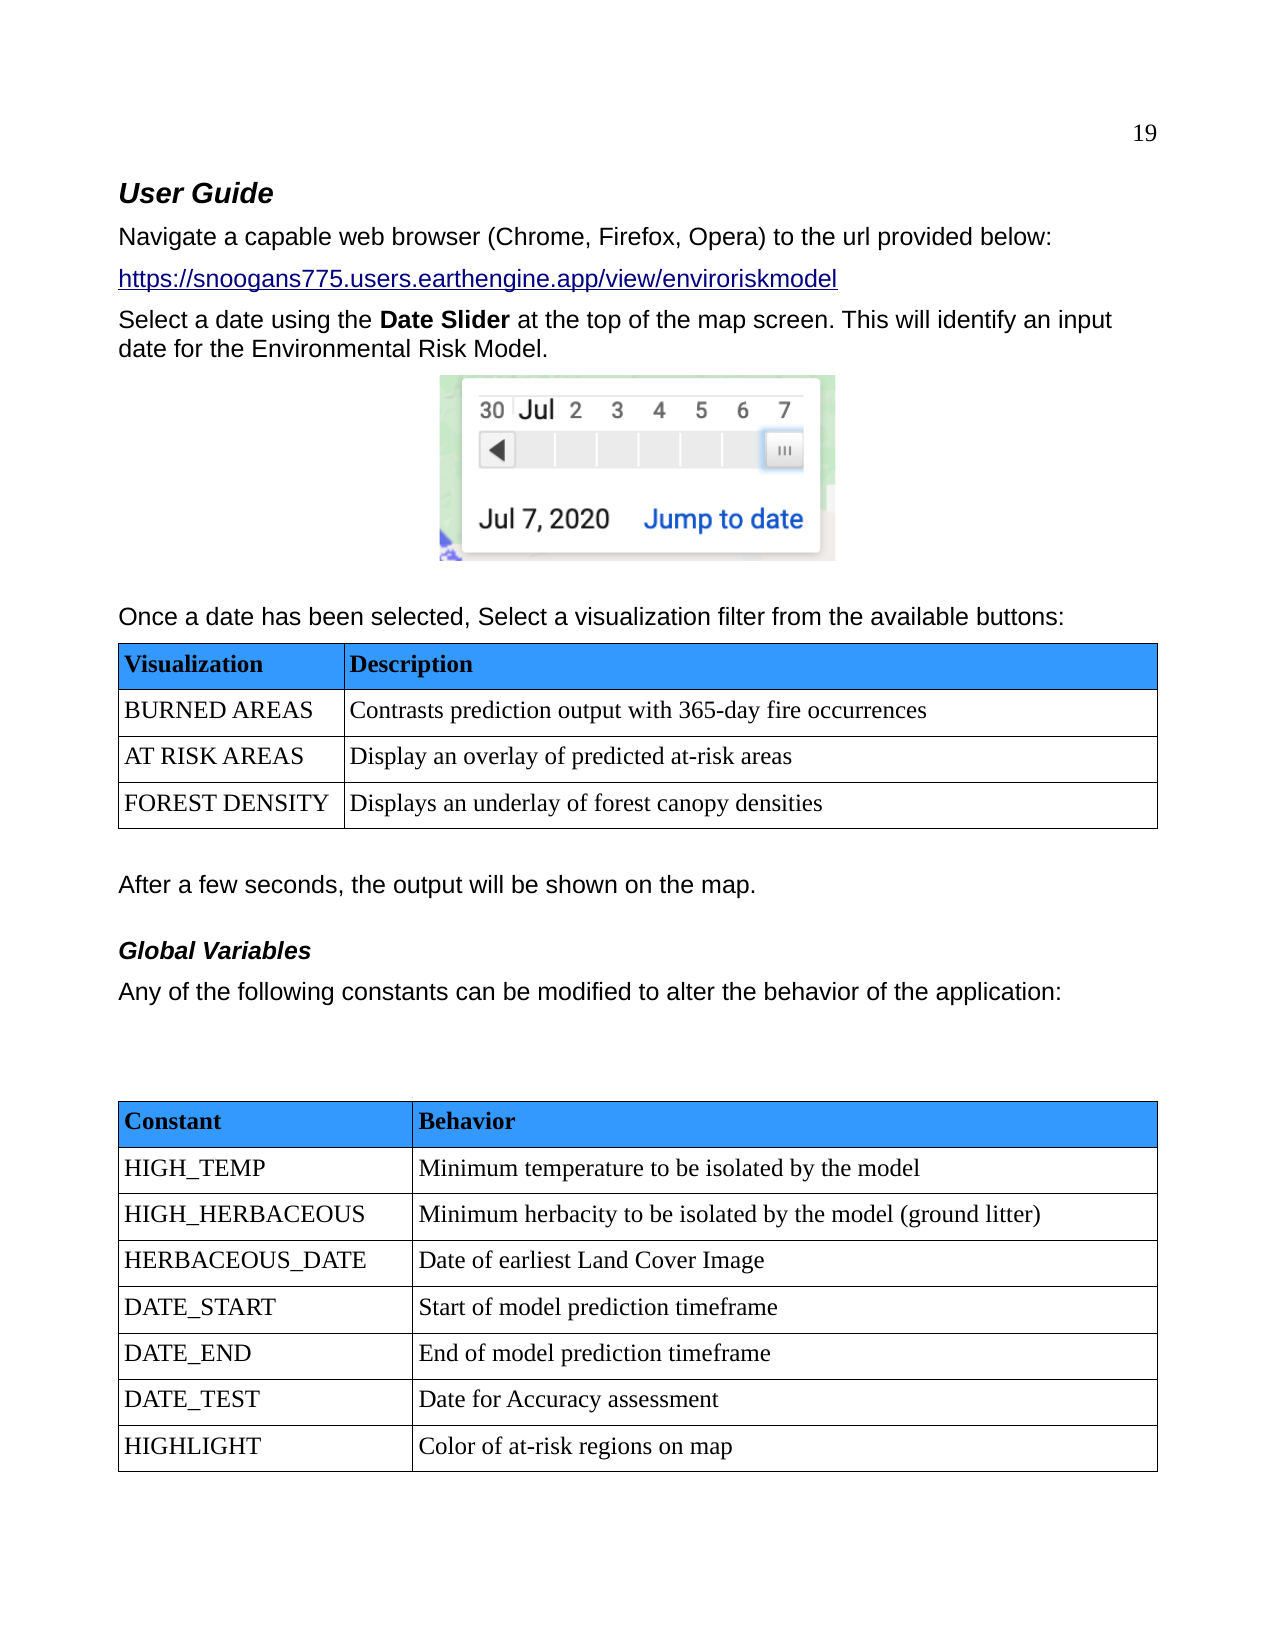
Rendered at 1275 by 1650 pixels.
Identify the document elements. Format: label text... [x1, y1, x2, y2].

text After a few seconds, the output will be shown on the map. [118, 869, 1157, 898]
table_cell Minimum herbacity to be isolated by the model (ground litter) [413, 1194, 1157, 1240]
text Any of the following constants can be modified to alter the behavior of the application: [118, 977, 1157, 1006]
table_cell AT RISK AREAS [119, 737, 344, 782]
subtitle User Guide [118, 176, 1157, 210]
table_cell Display an overlay of predicted at-risk areas [345, 737, 1157, 782]
table_cell Displays an underlay of forest canopy densities [345, 783, 1157, 828]
text Select a date using the Date Slider at the top of the map screen. This will identify an input date for the Environmental Risk Model. [118, 305, 1157, 362]
table_cell End of model prediction timeframe [413, 1334, 1157, 1379]
subtitle Global Variables [118, 936, 1157, 964]
table_header Behavior [413, 1102, 1157, 1147]
table_cell FOREST DENSITY [119, 783, 344, 828]
table_cell HIGHLIGHT [119, 1426, 412, 1471]
picture [439, 375, 836, 561]
text Navigate a capable web browser (Chrome, Firefox, Opera) to the url provided below: [118, 222, 1157, 251]
table_cell Date of earliest Land Cover Image [413, 1241, 1157, 1286]
table_cell Contrasts prediction output with 365-day fire occurrences [345, 690, 1157, 736]
text https://snoogans775.users.earthengine.app/view/enviroriskmodel [118, 264, 1157, 292]
table_cell Color of at-risk regions on map [413, 1426, 1157, 1471]
table_cell DATE_TEST [119, 1380, 412, 1425]
table_cell DATE_START [119, 1287, 412, 1332]
table_cell Date for Accuracy assessment [413, 1380, 1157, 1425]
table_header Constant [119, 1102, 412, 1147]
table_header Description [345, 644, 1157, 689]
table_cell DATE_END [119, 1334, 412, 1379]
table_cell HERBACEOUS_DATE [119, 1241, 412, 1286]
table_header Visualization [119, 644, 344, 689]
table_cell Start of model prediction timeframe [413, 1287, 1157, 1332]
table_cell HIGH_HERBACEOUS [119, 1194, 412, 1240]
text Once a date has been selected, Select a visualization filter from the available buttons: [118, 602, 1157, 630]
table_cell HIGH_TEMP [119, 1148, 412, 1193]
table_cell Minimum temperature to be isolated by the model [413, 1148, 1157, 1193]
table_cell BURNED AREAS [119, 690, 344, 736]
